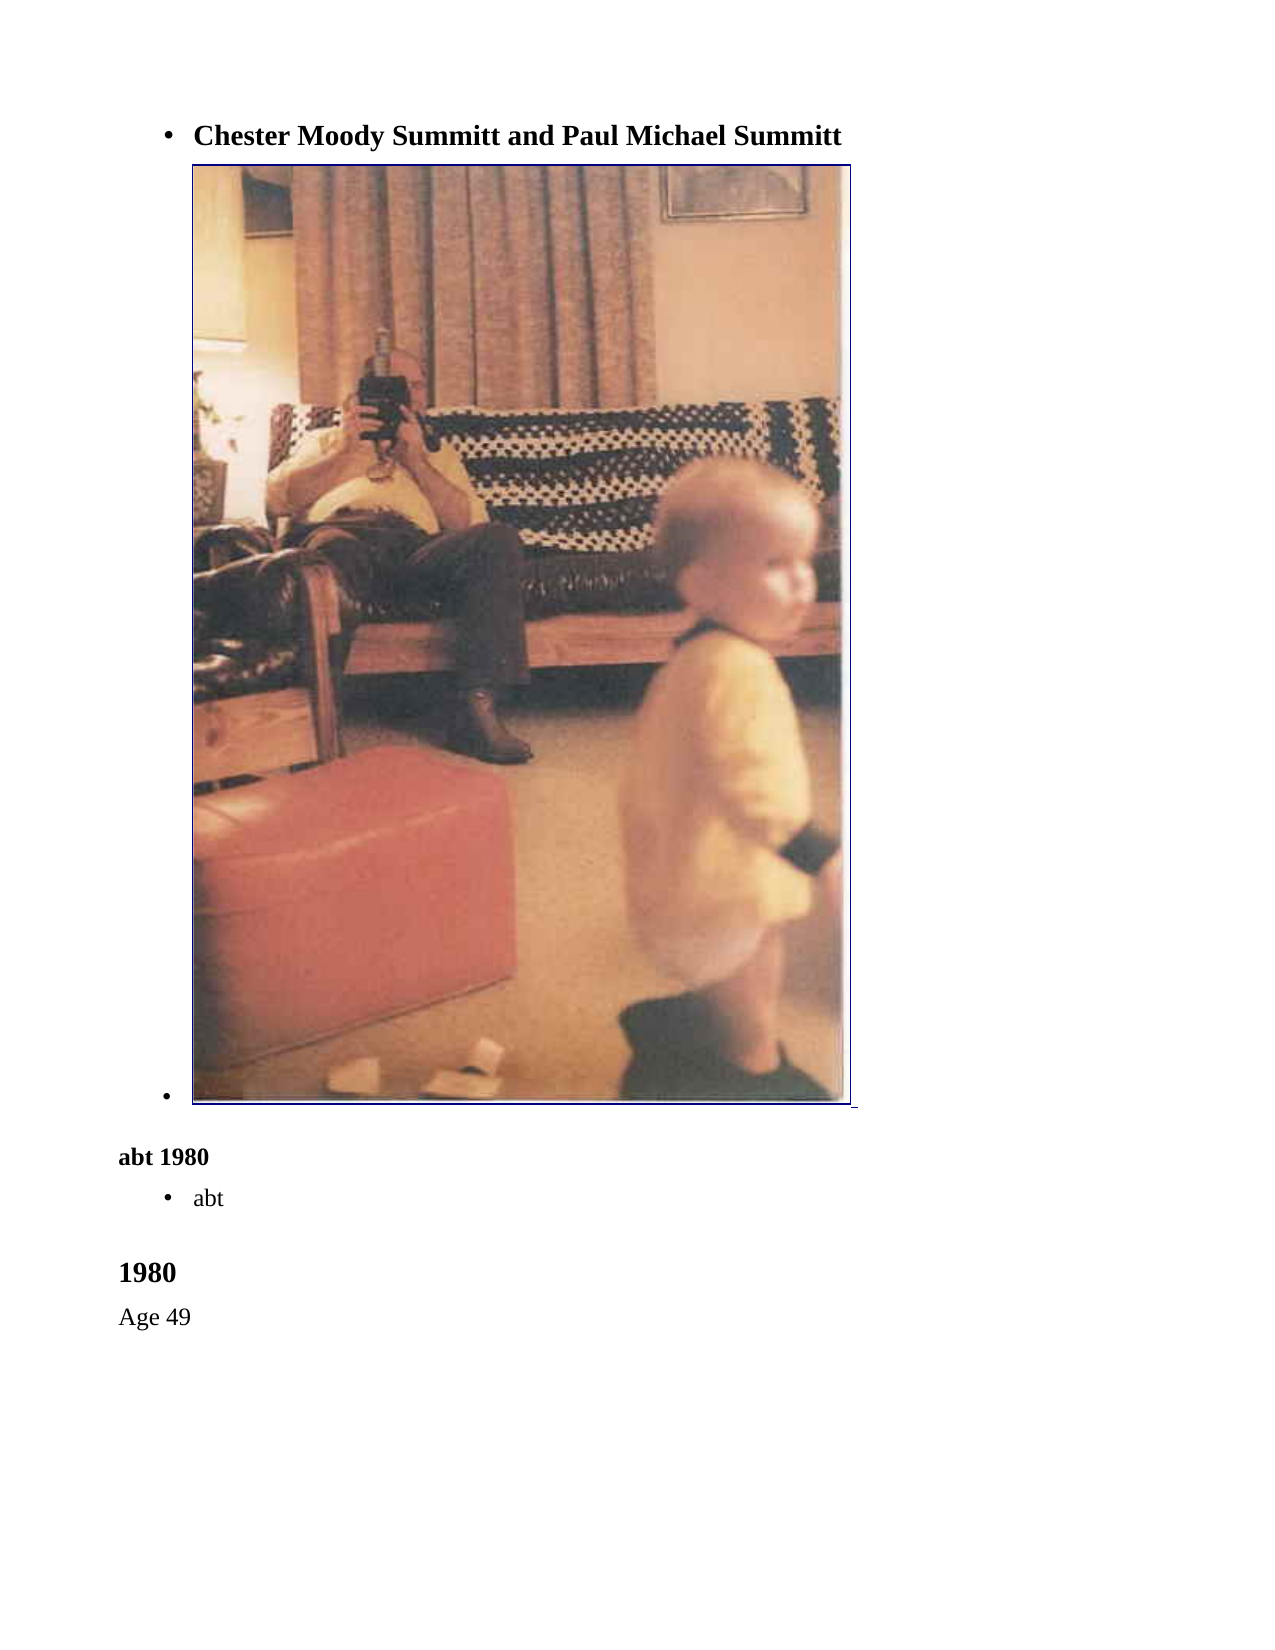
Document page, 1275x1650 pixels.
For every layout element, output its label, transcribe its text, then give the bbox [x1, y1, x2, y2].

subtitle Chester Moody Summitt and Paul Michael Summitt [164, 118, 1157, 152]
subtitle 1980 [118, 1256, 1157, 1289]
picture [193, 166, 850, 1103]
text Age 49 [118, 1302, 1157, 1330]
list abt [164, 1183, 1157, 1212]
subtitle abt 1980 [118, 1142, 1157, 1170]
